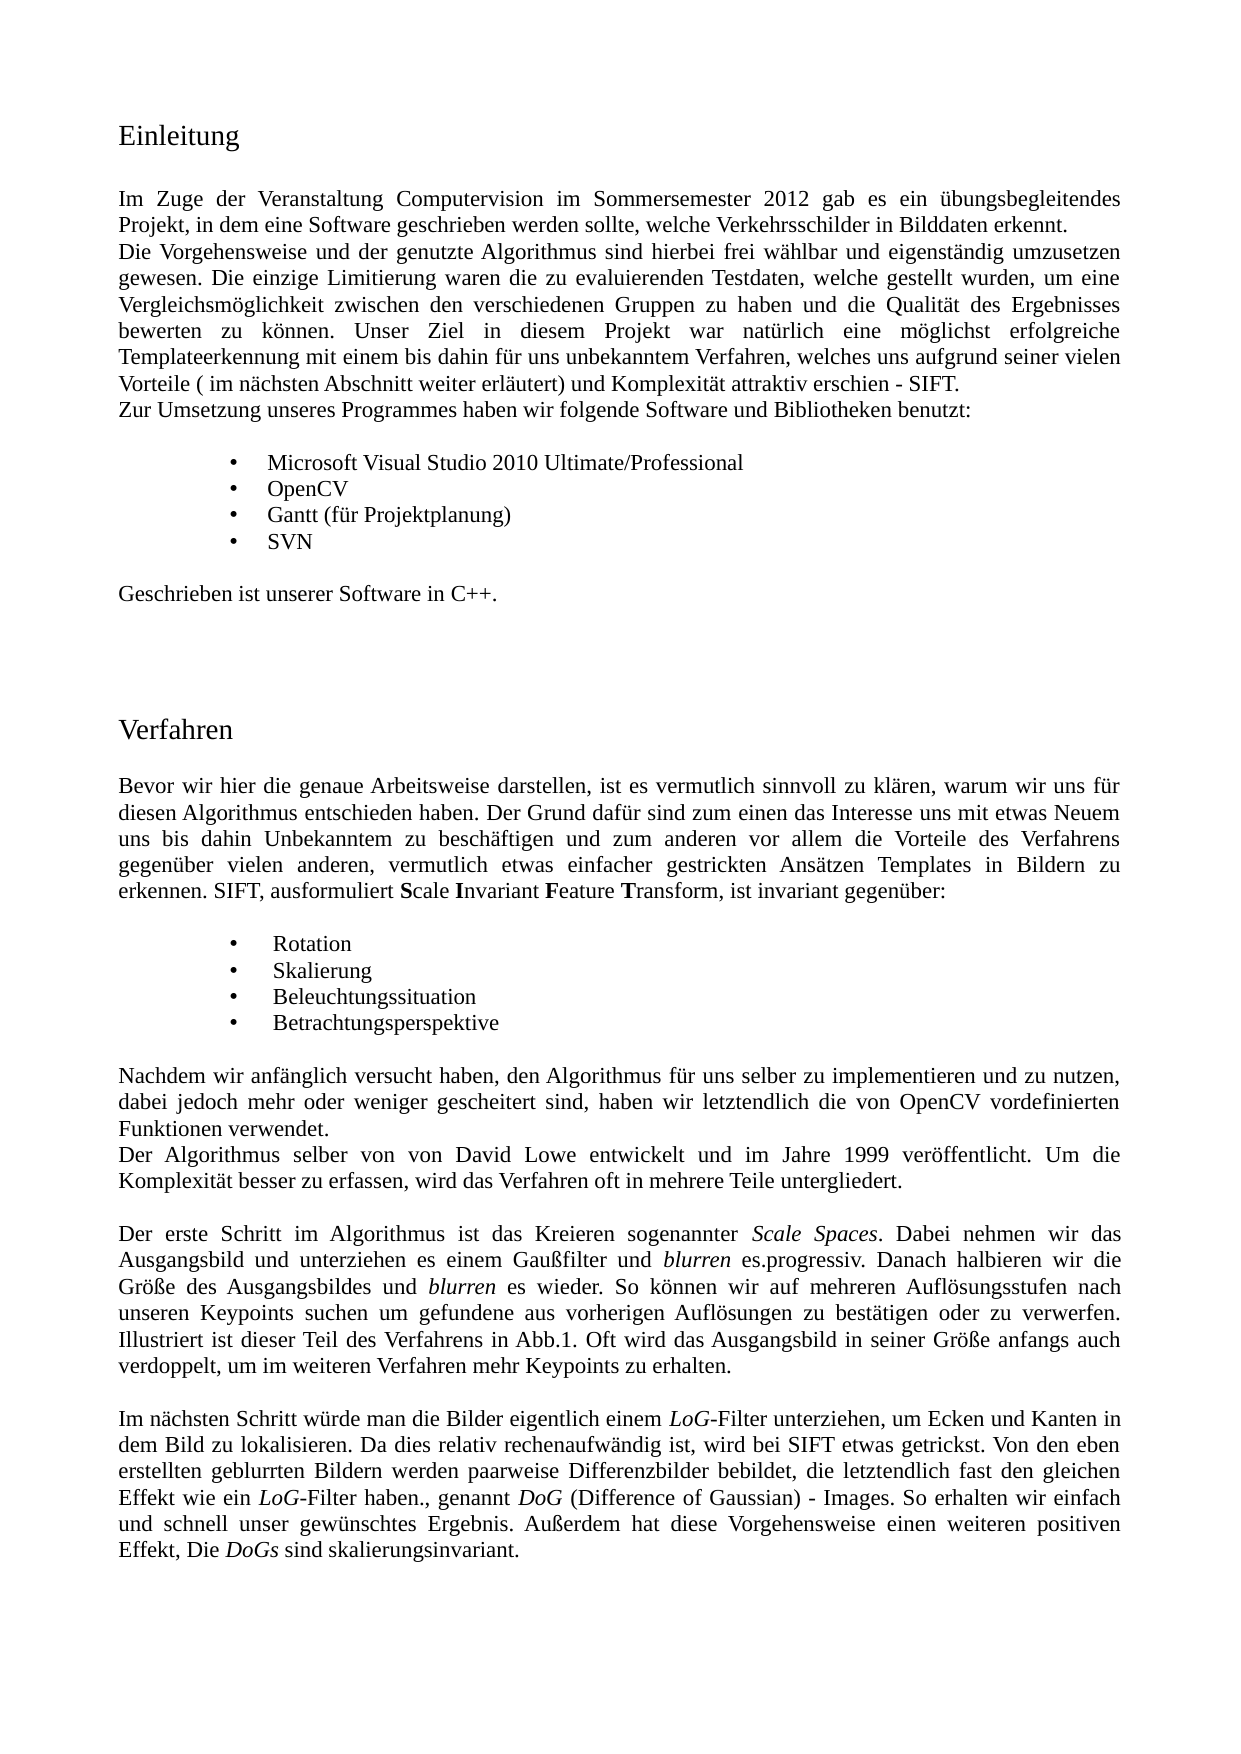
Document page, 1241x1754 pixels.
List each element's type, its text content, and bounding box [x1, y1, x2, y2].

list Skalierung [229, 957, 1122, 983]
text Zur Umsetzung unseres Programmes haben wir folgende Software und Bibliotheken benutzt: [118, 396, 1122, 422]
list Betrachtungsperspektive [229, 1009, 1122, 1036]
list Gantt (für Projektplanung) [229, 501, 1122, 528]
list Beleuchtungssituation [229, 983, 1122, 1009]
list Rotation [229, 930, 1122, 957]
text Bevor wir hier die genaue Arbeitsweise darstellen, ist es vermutlich sinnvoll zu klären, warum wir uns für diesen Algorithmus entschieden haben. Der Grund dafür sind zum einen das Interesse uns mit etwas Neuem uns bis dahin Unbekanntem zu beschäftigen und zum anderen vor allem die Vorteile des Verfahrens gegenüber vielen anderen, vermutlich etwas einfacher gestrickten Ansätzen Templates in Bildern zu erkennen. SIFT, ausformuliert Scale Invariant Feature Transform, ist invariant gegenüber: [118, 772, 1122, 904]
text Verfahren [118, 712, 1122, 746]
list SVN [229, 528, 1122, 554]
text Nachdem wir anfänglich versucht haben, den Algorithmus für uns selber zu implementieren und zu nutzen, dabei jedoch mehr oder weniger gescheitert sind, haben wir letztendlich die von OpenCV vordefinierten Funktionen verwendet. [118, 1062, 1122, 1141]
list Microsoft Visual Studio 2010 Ultimate/Professional [229, 449, 1122, 475]
text Einleitung [118, 118, 1122, 152]
text Der erste Schritt im Algorithmus ist das Kreieren sogenannter Scale Spaces. Dabei nehmen wir das Ausgangsbild und unterziehen es einem Gaußfilter und blurren es.progressiv. Danach halbieren wir die Größe des Ausgangsbildes und blurren es wieder. So können wir auf mehreren Auflösungsstufen nach unseren Keypoints suchen um gefundene aus vorherigen Auflösungen zu bestätigen oder zu verwerfen. Illustriert ist dieser Teil des Verfahrens in Abb.1. Oft wird das Ausgangsbild in seiner Größe anfangs auch verdoppelt, um im weiteren Verfahren mehr Keypoints zu erhalten. [118, 1220, 1122, 1378]
text Im nächsten Schritt würde man die Bilder eigentlich einem LoG-Filter unterziehen, um Ecken und Kanten in dem Bild zu lokalisieren. Da dies relativ rechenaufwändig ist, wird bei SIFT etwas getrickst. Von den eben erstellten geblurrten Bildern werden paarweise Differenzbilder bebildet, die letztendlich fast den gleichen Effekt wie ein LoG-Filter haben., genannt DoG (Difference of Gaussian) - Images. So erhalten wir einfach und schnell unser gewünschtes Ergebnis. Außerdem hat diese Vorgehensweise einen weiteren positiven Effekt, Die DoGs sind skalierungsinvariant. [118, 1405, 1122, 1563]
text Die Vorgehensweise und der genutzte Algorithmus sind hierbei frei wählbar und eigenständig umzusetzen gewesen. Die einzige Limitierung waren die zu evaluierenden Testdaten, welche gestellt wurden, um eine Vergleichsmöglichkeit zwischen den verschiedenen Gruppen zu haben und die Qualität des Ergebnisses bewerten zu können. Unser Ziel in diesem Projekt war natürlich eine möglichst erfolgreiche Templateerkennung mit einem bis dahin für uns unbekanntem Verfahren, welches uns aufgrund seiner vielen Vorteile ( im nächsten Abschnitt weiter erläutert) und Komplexität attraktiv erschien - SIFT. [118, 238, 1122, 396]
list OpenCV [229, 475, 1122, 501]
text Der Algorithmus selber von von David Lowe entwickelt und im Jahre 1999 veröffentlicht. Um die Komplexität besser zu erfassen, wird das Verfahren oft in mehrere Teile untergliedert. [118, 1141, 1122, 1194]
text Im Zuge der Veranstaltung Computervision im Sommersemester 2012 gab es ein übungsbegleitendes Projekt, in dem eine Software geschrieben werden sollte, welche Verkehrsschilder in Bilddaten erkennt. [118, 185, 1122, 238]
text Geschrieben ist unserer Software in C++. [118, 581, 1122, 607]
